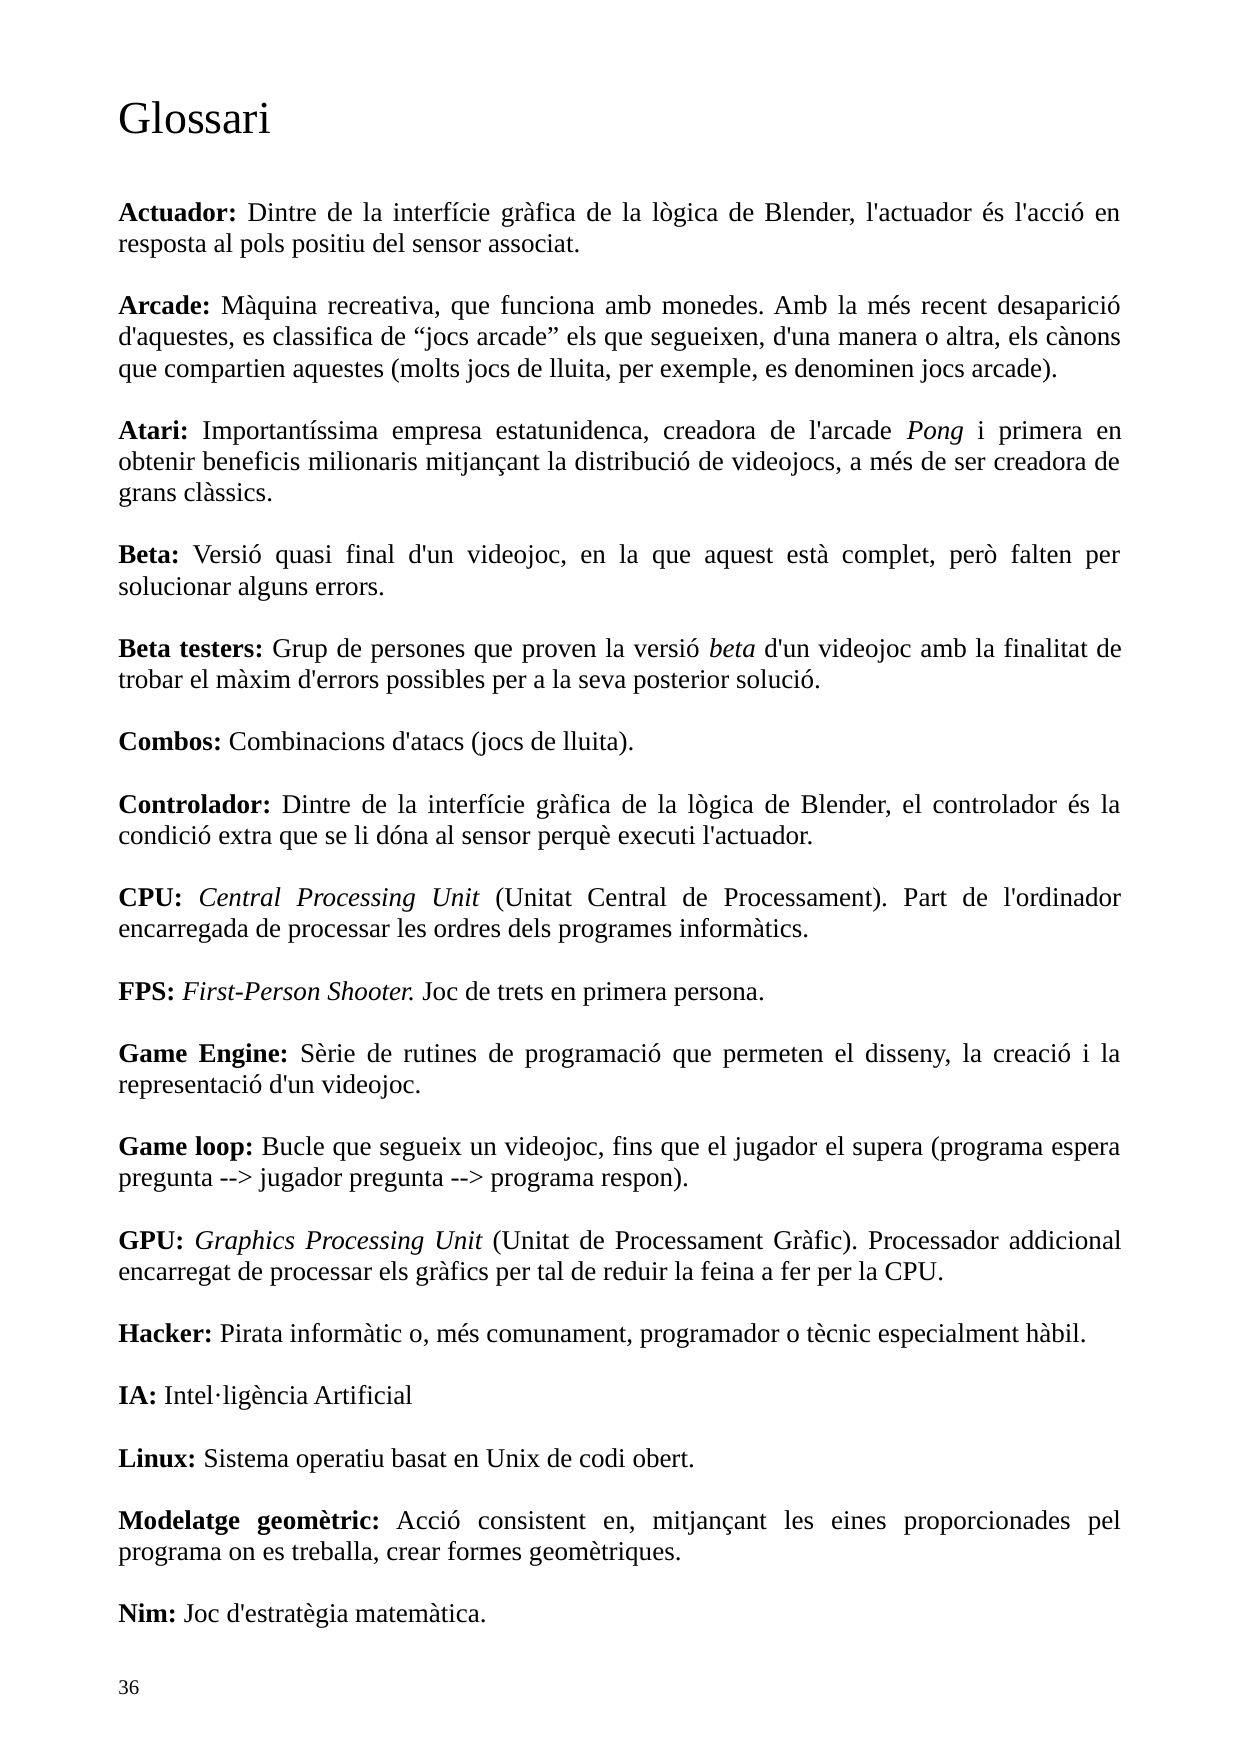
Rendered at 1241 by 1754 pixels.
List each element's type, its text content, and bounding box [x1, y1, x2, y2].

text CPU: Central Processing Unit (Unitat Central de Processament). Part de l'ordinador encarregada de processar les ordres dels programes informàtics. [118, 881, 1122, 943]
text Atari: Importantíssima empresa estatunidenca, creadora de l'arcade Pong i primera en obtenir beneficis milionaris mitjançant la distribució de videojocs, a més de ser creadora de grans clàssics. [118, 414, 1122, 507]
text IA: Intel·ligència Artificial [118, 1379, 1122, 1411]
text Game loop: Bucle que segueix un videojoc, fins que el jugador el supera (programa espera pregunta --> jugador pregunta --> programa respon). [118, 1130, 1122, 1193]
text Arcade: Màquina recreativa, que funciona amb monedes. Amb la més recent desaparició d'aquestes, es classifica de “jocs arcade” els que segueixen, d'una manera o altra, els cànons que compartien aquestes (molts jocs de lluita, per exemple, es denominen jocs arcade). [118, 289, 1122, 383]
text Nim: Joc d'estratègia matemàtica. [118, 1597, 1122, 1629]
text Glossari [118, 91, 1122, 143]
text Actuador: Dintre de la interfície gràfica de la lògica de Blender, l'actuador és l'acció en resposta al pols positiu del sensor associat. [118, 196, 1122, 258]
text Controlador: Dintre de la interfície gràfica de la lògica de Blender, el controlador és la condició extra que se li dóna al sensor perquè executi l'actuador. [118, 788, 1122, 850]
text FPS: First-Person Shooter. Joc de trets en primera persona. [118, 974, 1122, 1006]
text Hacker: Pirata informàtic o, més comunament, programador o tècnic especialment hàbil. [118, 1317, 1122, 1348]
text GPU: Graphics Processing Unit (Unitat de Processament Gràfic). Processador addicional encarregat de processar els gràfics per tal de reduir la feina a fer per la CPU. [118, 1224, 1122, 1286]
text Combos: Combinacions d'atacs (jocs de lluita). [118, 725, 1122, 757]
text Beta testers: Grup de persones que proven la versió beta d'un videojoc amb la finalitat de trobar el màxim d'errors possibles per a la seva posterior solució. [118, 632, 1122, 694]
text Game Engine: Sèrie de rutines de programació que permeten el disseny, la creació i la representació d'un videojoc. [118, 1037, 1122, 1099]
text Linux: Sistema operatiu basat en Unix de codi obert. [118, 1442, 1122, 1473]
text Beta: Versió quasi final d'un videojoc, en la que aquest està complet, però falten per solucionar alguns errors. [118, 538, 1122, 601]
text Modelatge geomètric: Acció consistent en, mitjançant les eines proporcionades pel programa on es treballa, crear formes geomètriques. [118, 1504, 1122, 1566]
